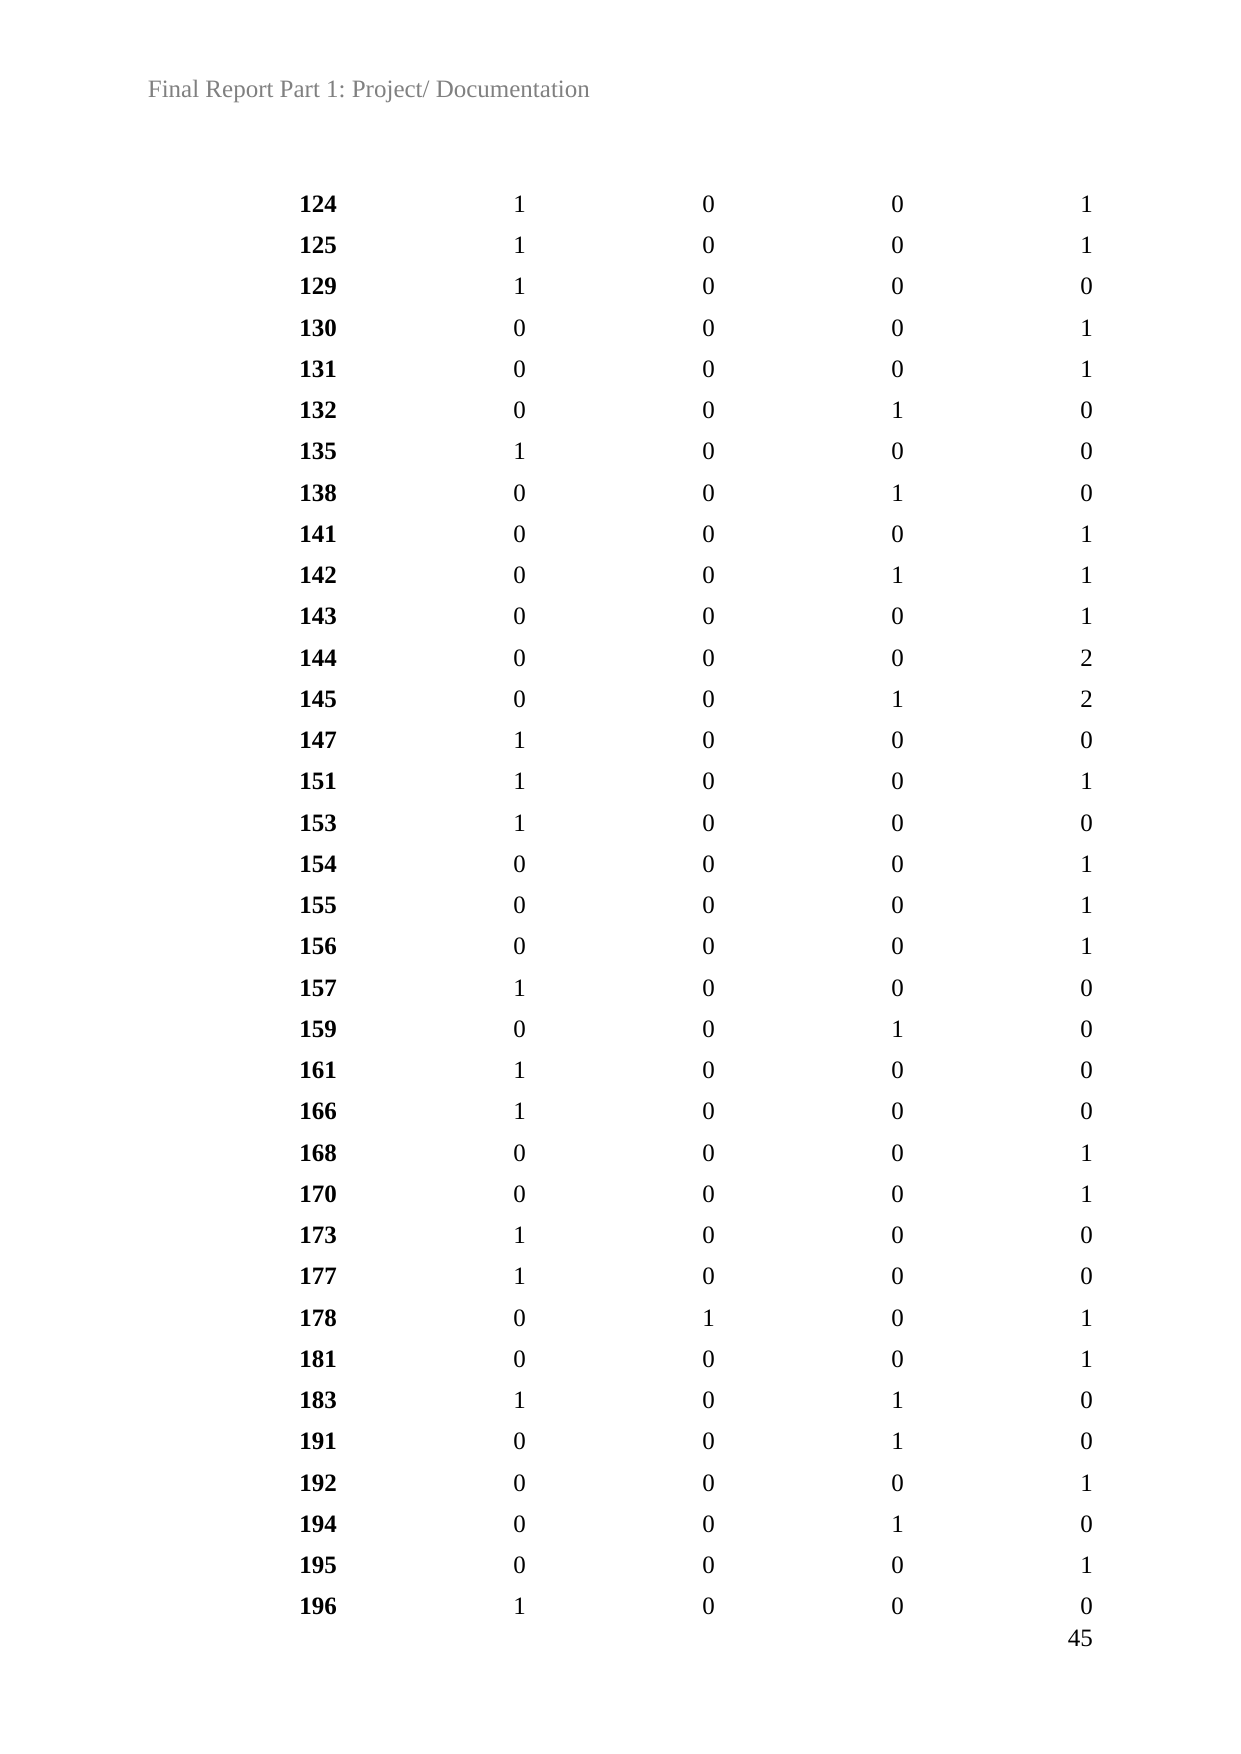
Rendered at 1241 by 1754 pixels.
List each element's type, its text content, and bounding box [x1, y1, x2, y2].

table_cell 138 [148, 478, 337, 519]
table_cell 1 [904, 1550, 1093, 1591]
table_cell 1 [337, 189, 526, 230]
table_cell 0 [715, 1179, 903, 1220]
table_cell 1 [337, 725, 526, 766]
table_cell 194 [148, 1509, 337, 1550]
table_cell 0 [904, 1591, 1093, 1620]
table_cell 195 [148, 1550, 337, 1591]
table_cell 0 [526, 973, 714, 1014]
table_cell 0 [715, 1138, 903, 1179]
table_cell 1 [904, 849, 1093, 890]
table_cell 0 [904, 1220, 1093, 1261]
table_cell 0 [337, 1509, 526, 1550]
table_cell 0 [526, 436, 714, 478]
table_cell 0 [904, 1261, 1093, 1303]
table_cell 1 [904, 519, 1093, 560]
table_cell 1 [715, 684, 903, 725]
table_cell [148, 148, 337, 189]
table_cell 0 [715, 725, 903, 766]
table_cell 135 [148, 436, 337, 478]
table_cell 0 [904, 808, 1093, 849]
table_cell 0 [715, 354, 903, 395]
table_cell 1 [337, 808, 526, 849]
table_cell 1 [904, 1303, 1093, 1344]
table_cell 191 [148, 1426, 337, 1468]
table_cell 1 [715, 560, 903, 601]
table_cell [337, 148, 526, 189]
table_cell 0 [526, 560, 714, 601]
table_cell 0 [715, 601, 903, 643]
table_cell 1 [715, 478, 903, 519]
table_cell 0 [337, 354, 526, 395]
table_cell 0 [526, 1426, 714, 1468]
table_cell 154 [148, 849, 337, 890]
table_cell 1 [337, 1261, 526, 1303]
table_cell 0 [526, 725, 714, 766]
table_cell 166 [148, 1096, 337, 1138]
table_cell 0 [526, 1014, 714, 1055]
table_cell 0 [904, 1385, 1093, 1426]
table_cell 0 [526, 1385, 714, 1426]
table_cell 0 [715, 808, 903, 849]
table_cell 0 [337, 1179, 526, 1220]
table_cell 0 [715, 1303, 903, 1344]
table_cell 141 [148, 519, 337, 560]
table_cell 0 [526, 1055, 714, 1096]
table_cell 142 [148, 560, 337, 601]
table_cell 0 [715, 1261, 903, 1303]
table_cell 0 [904, 395, 1093, 436]
table_cell 0 [526, 1344, 714, 1385]
table_cell 0 [337, 478, 526, 519]
table_cell 0 [526, 766, 714, 808]
table_cell 0 [715, 849, 903, 890]
table_cell 0 [715, 230, 903, 271]
table_cell 0 [337, 931, 526, 973]
table_cell 183 [148, 1385, 337, 1426]
table_cell 0 [526, 189, 714, 230]
table_cell 0 [715, 766, 903, 808]
table_cell 1 [337, 1591, 526, 1620]
table_cell 1 [904, 560, 1093, 601]
table_cell 0 [526, 1179, 714, 1220]
table_cell 0 [526, 601, 714, 643]
table_cell 0 [526, 1220, 714, 1261]
table_cell 0 [526, 230, 714, 271]
table_cell 0 [337, 560, 526, 601]
table_cell 0 [715, 436, 903, 478]
table_cell 0 [904, 1055, 1093, 1096]
table_cell 1 [904, 189, 1093, 230]
table_cell 125 [148, 230, 337, 271]
table_cell 0 [715, 931, 903, 973]
table_cell 0 [904, 1426, 1093, 1468]
table_cell 0 [337, 684, 526, 725]
table_cell 0 [715, 1344, 903, 1385]
table_cell 0 [526, 1096, 714, 1138]
table_cell 0 [526, 395, 714, 436]
table_cell 0 [337, 849, 526, 890]
table_cell 0 [526, 931, 714, 973]
table_cell 1 [904, 313, 1093, 354]
table_cell 1 [904, 354, 1093, 395]
table_cell 192 [148, 1468, 337, 1509]
table_cell 0 [526, 1591, 714, 1620]
table_cell 0 [715, 313, 903, 354]
table_cell 1 [526, 1303, 714, 1344]
table_cell 156 [148, 931, 337, 973]
table_cell 132 [148, 395, 337, 436]
table_cell 1 [337, 271, 526, 313]
table_cell 0 [337, 890, 526, 931]
table_cell 159 [148, 1014, 337, 1055]
table_cell 1 [904, 230, 1093, 271]
table_cell 0 [904, 1014, 1093, 1055]
table_cell 153 [148, 808, 337, 849]
table_cell 1 [337, 1385, 526, 1426]
table_cell 0 [526, 643, 714, 684]
table_cell 1 [904, 890, 1093, 931]
table_cell 177 [148, 1261, 337, 1303]
table_cell 0 [904, 271, 1093, 313]
table_cell 0 [337, 1138, 526, 1179]
table_cell 0 [337, 395, 526, 436]
table_cell 0 [715, 271, 903, 313]
table_cell 157 [148, 973, 337, 1014]
table_cell 1 [904, 931, 1093, 973]
table_cell [904, 148, 1093, 189]
table_cell 0 [337, 643, 526, 684]
table_cell 1 [904, 766, 1093, 808]
table_cell 1 [715, 395, 903, 436]
table_cell 151 [148, 766, 337, 808]
table_cell 0 [526, 849, 714, 890]
table_cell 0 [715, 1591, 903, 1620]
table_cell 168 [148, 1138, 337, 1179]
table_cell 0 [715, 1468, 903, 1509]
table_cell [715, 148, 903, 189]
table_cell 0 [337, 1426, 526, 1468]
table_cell 170 [148, 1179, 337, 1220]
table_cell 1 [337, 766, 526, 808]
table_cell 0 [337, 1550, 526, 1591]
table_cell 161 [148, 1055, 337, 1096]
table_cell 1 [904, 601, 1093, 643]
table_cell 0 [526, 1550, 714, 1591]
table_cell 131 [148, 354, 337, 395]
table_cell 0 [526, 808, 714, 849]
table_cell 1 [337, 973, 526, 1014]
table_cell 1 [337, 230, 526, 271]
table_cell 178 [148, 1303, 337, 1344]
table_cell 0 [337, 313, 526, 354]
table_cell 0 [526, 313, 714, 354]
table_cell 0 [715, 1055, 903, 1096]
table_cell [526, 148, 714, 189]
table_cell 0 [337, 1344, 526, 1385]
table_cell 129 [148, 271, 337, 313]
table_cell 1 [904, 1179, 1093, 1220]
table_cell 0 [526, 1509, 714, 1550]
table_cell 0 [337, 601, 526, 643]
table_cell 0 [904, 436, 1093, 478]
table_cell 0 [526, 478, 714, 519]
table_cell 0 [337, 519, 526, 560]
table_cell 181 [148, 1344, 337, 1385]
table_cell 0 [904, 725, 1093, 766]
table_cell 0 [526, 1468, 714, 1509]
table_cell 0 [526, 354, 714, 395]
table_cell 0 [715, 890, 903, 931]
table_cell 2 [904, 643, 1093, 684]
table_cell 1 [715, 1014, 903, 1055]
table_cell 0 [715, 973, 903, 1014]
table_cell 130 [148, 313, 337, 354]
table_cell 0 [904, 1509, 1093, 1550]
table_cell 2 [904, 684, 1093, 725]
table_cell 1 [904, 1138, 1093, 1179]
table_cell 1 [715, 1509, 903, 1550]
table_cell 1 [715, 1385, 903, 1426]
table_cell 0 [526, 1261, 714, 1303]
table_cell 0 [715, 189, 903, 230]
table_cell 155 [148, 890, 337, 931]
table_cell 0 [715, 1220, 903, 1261]
table_cell 196 [148, 1591, 337, 1620]
table_cell 124 [148, 189, 337, 230]
table_cell 0 [904, 973, 1093, 1014]
table_cell 0 [337, 1014, 526, 1055]
table_cell 1 [904, 1468, 1093, 1509]
table_cell 1 [337, 1096, 526, 1138]
table_cell 0 [337, 1468, 526, 1509]
table_cell 0 [337, 1303, 526, 1344]
table_cell 147 [148, 725, 337, 766]
table_cell 1 [337, 1055, 526, 1096]
table_cell 1 [337, 1220, 526, 1261]
table_cell 1 [337, 436, 526, 478]
table_cell 173 [148, 1220, 337, 1261]
table_cell 0 [904, 1096, 1093, 1138]
table_cell 0 [526, 1138, 714, 1179]
table_cell 1 [904, 1344, 1093, 1385]
table_cell 0 [715, 1096, 903, 1138]
table_cell 0 [526, 890, 714, 931]
table_cell 144 [148, 643, 337, 684]
table_cell 0 [715, 1550, 903, 1591]
table_cell 0 [526, 684, 714, 725]
table_cell 0 [526, 271, 714, 313]
table_cell 0 [904, 478, 1093, 519]
table_cell 145 [148, 684, 337, 725]
table_cell 143 [148, 601, 337, 643]
table_cell 0 [715, 519, 903, 560]
table_cell 0 [715, 643, 903, 684]
table_cell 1 [715, 1426, 903, 1468]
table_cell 0 [526, 519, 714, 560]
